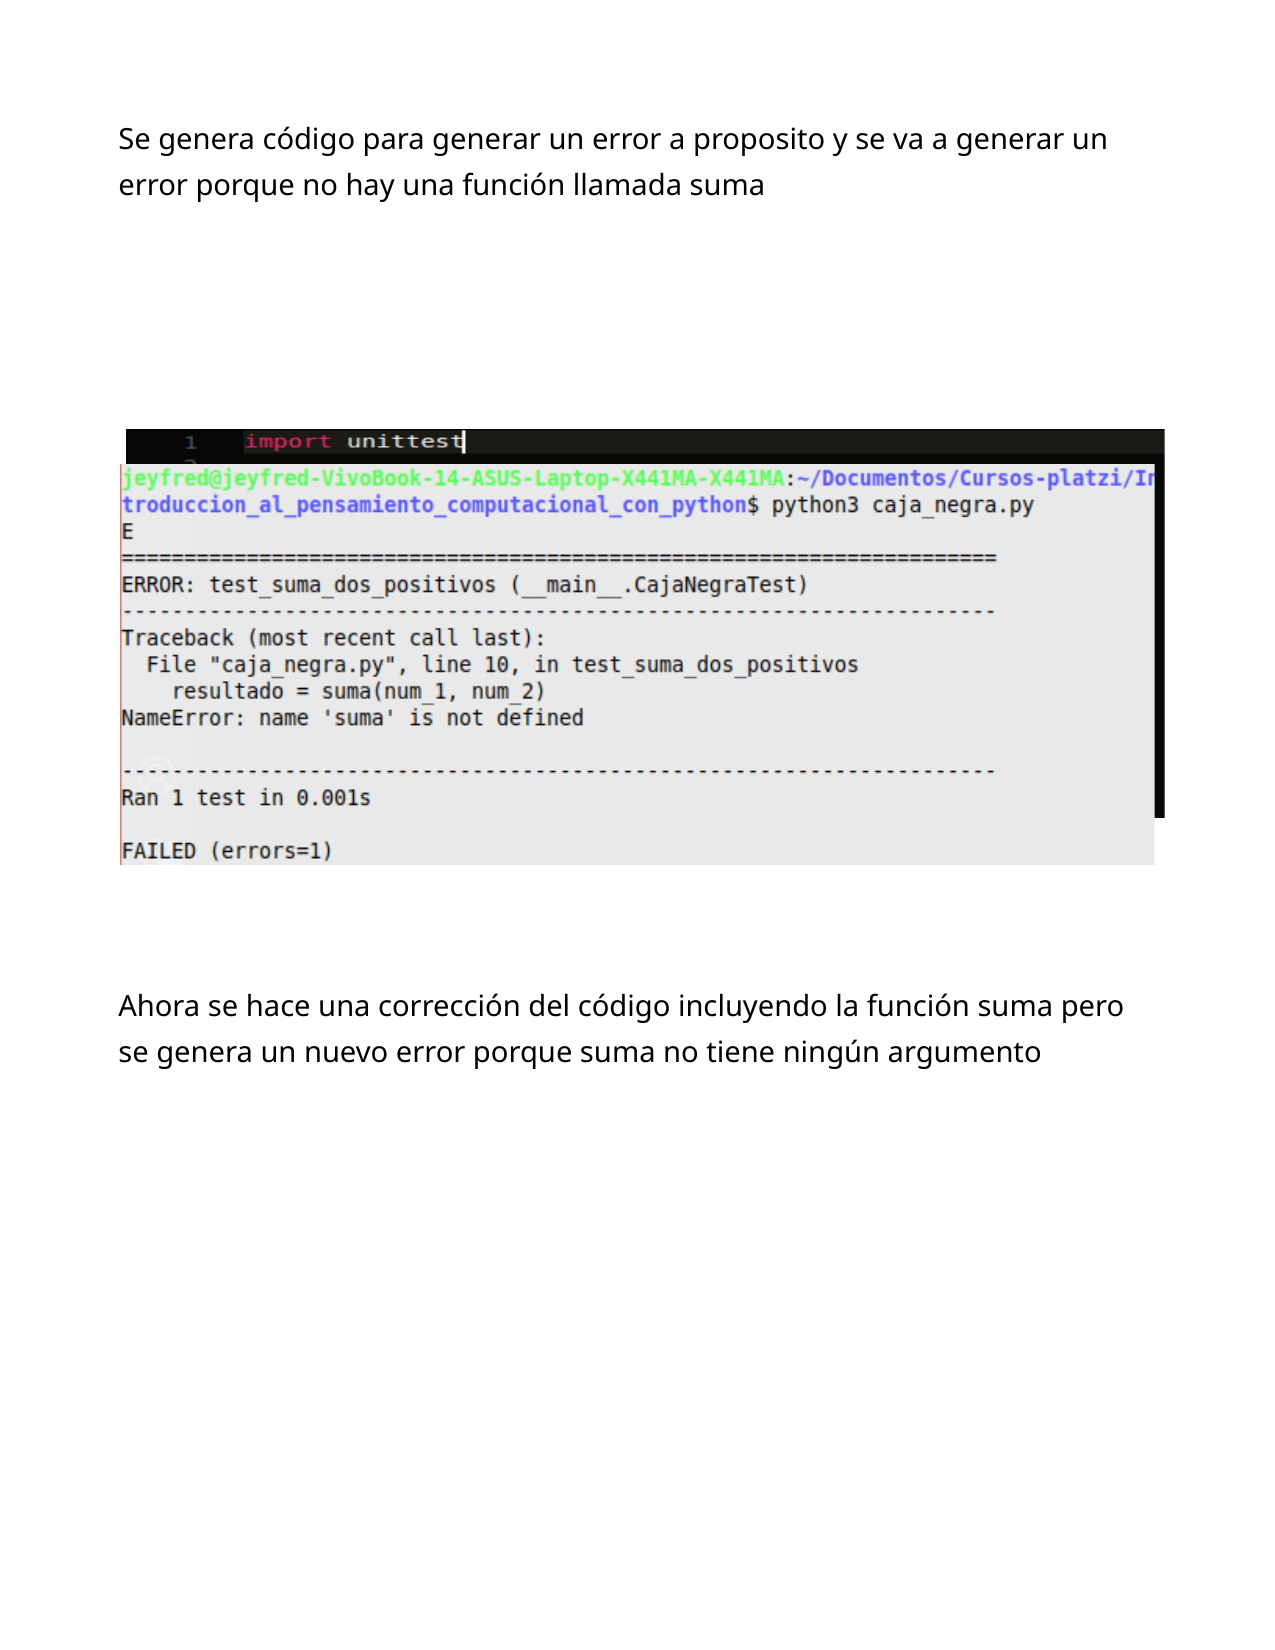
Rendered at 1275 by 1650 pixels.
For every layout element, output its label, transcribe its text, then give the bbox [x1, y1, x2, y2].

text Ahora se hace una corrección del código incluyendo la función suma pero se genera un nuevo error porque suma no tiene ningún argumento [118, 985, 1157, 1071]
text Se genera código para generar un error a proposito y se va a generar un error porque no hay una función llamada suma [118, 118, 1157, 203]
picture [120, 429, 1165, 865]
